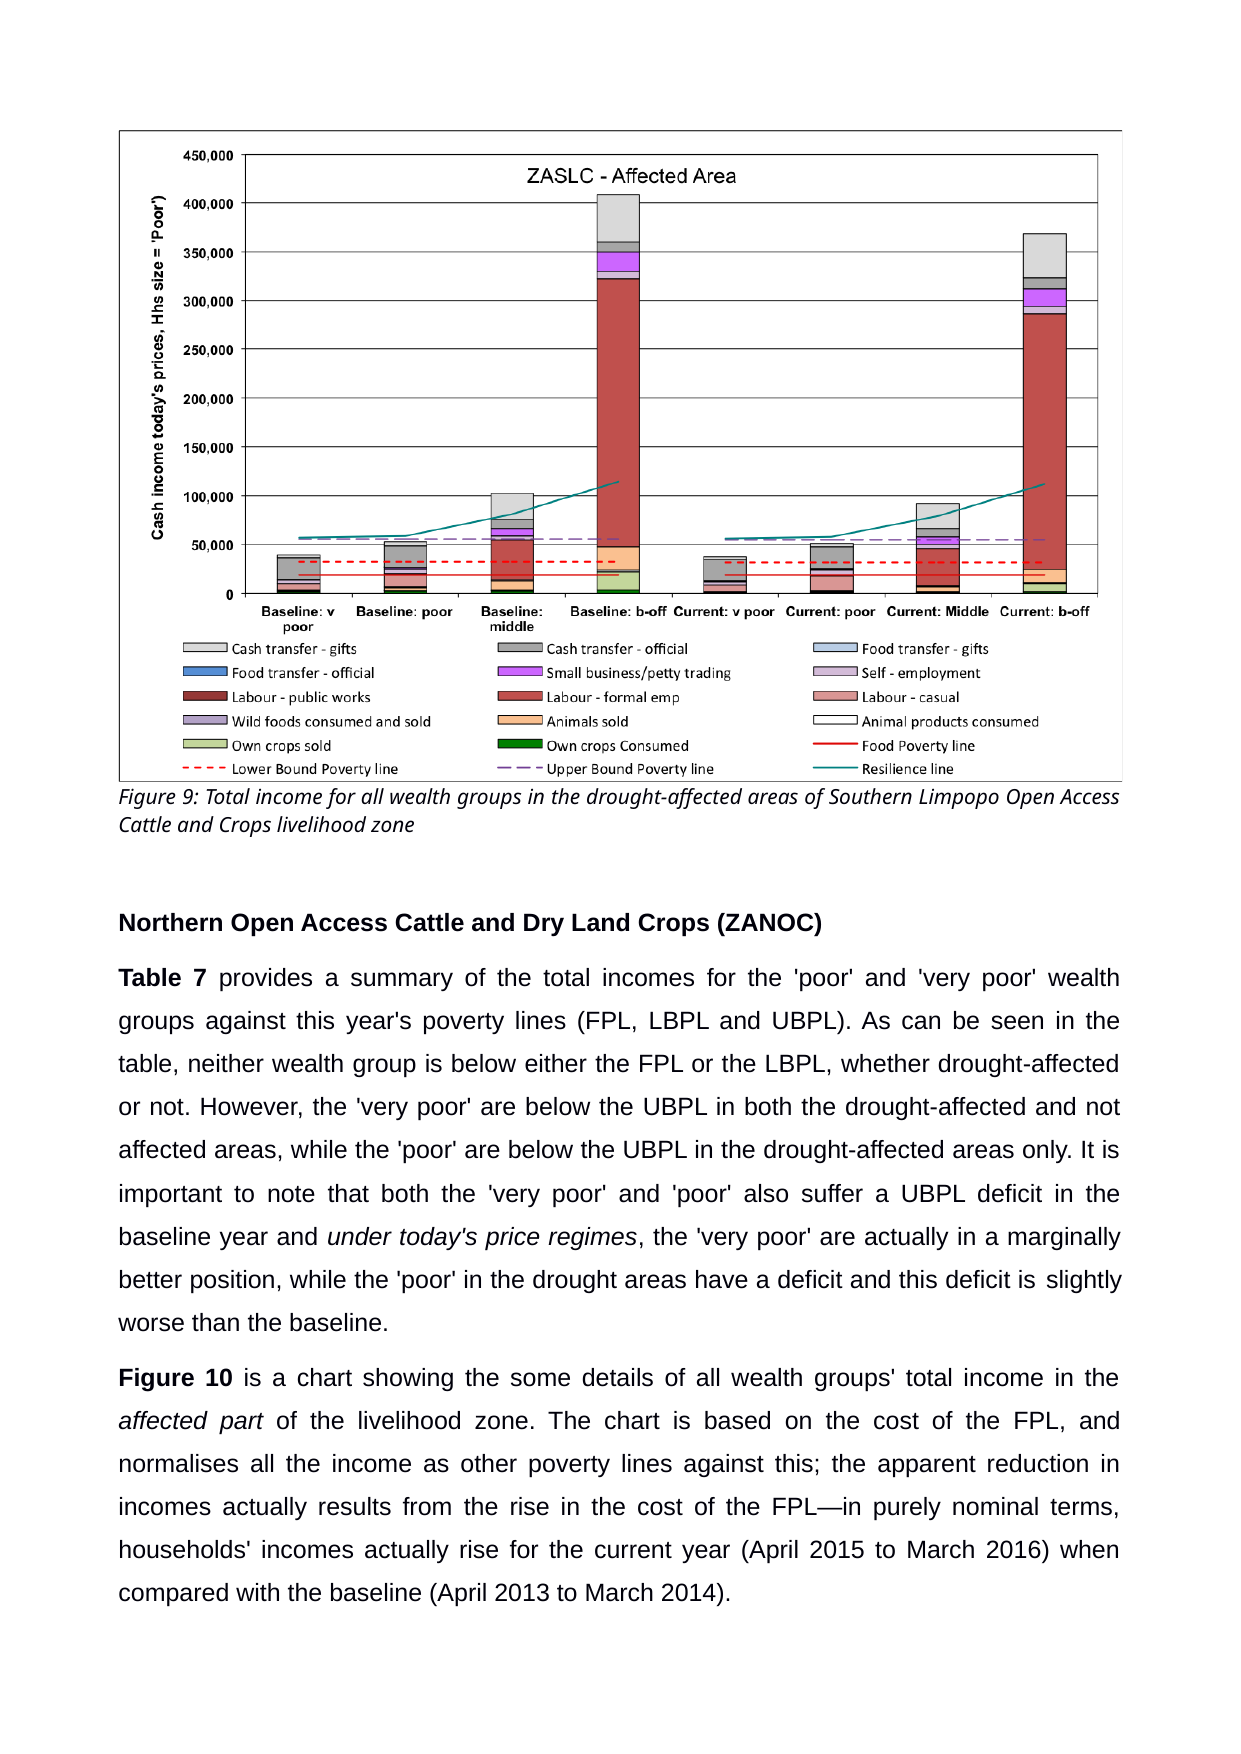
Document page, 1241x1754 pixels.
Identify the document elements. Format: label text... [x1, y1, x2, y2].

text Northern Open Access Cattle and Dry Land Crops (ZANOC) [118, 908, 1122, 937]
text Table 7 provides a summary of the total incomes for the 'poor' and 'very poor' wealth groups against this year's poverty lines (FPL, LBPL and UBPL). As can be seen in the table, neither wealth group is below either the FPL or the LBPL, whether drought-affected or not. However, the 'very poor' are below the UBPL in both the drought-affected and not affected areas, while the 'poor' are below the UBPL in the drought-affected areas only. It is important to note that both the 'very poor' and 'poor' also suffer a UBPL deficit in the baseline year and under today's price regimes, the 'very poor' are actually in a marginally better position, while the 'poor' in the drought areas have a deficit and this deficit is slightly worse than the baseline. [118, 963, 1122, 1337]
picture [118, 130, 1123, 782]
text Figure 10 is a chart showing the some details of all wealth groups' total income in the affected part of the livelihood zone. The chart is based on the cost of the FPL, and normalises all the income as other poverty lines against this; the apparent reduction in incomes actually results from the rise in the cost of the FPL—in purely nominal terms, households' incomes actually rise for the current year (April 2015 to March 2016) when compared with the baseline (April 2013 to March 2014). [118, 1363, 1122, 1607]
text Figure 10: Total income for all wealth groups in the drought-affected areas of Southern Limpopo Open Access Cattle and Crops livelihood zone [118, 782, 1122, 839]
